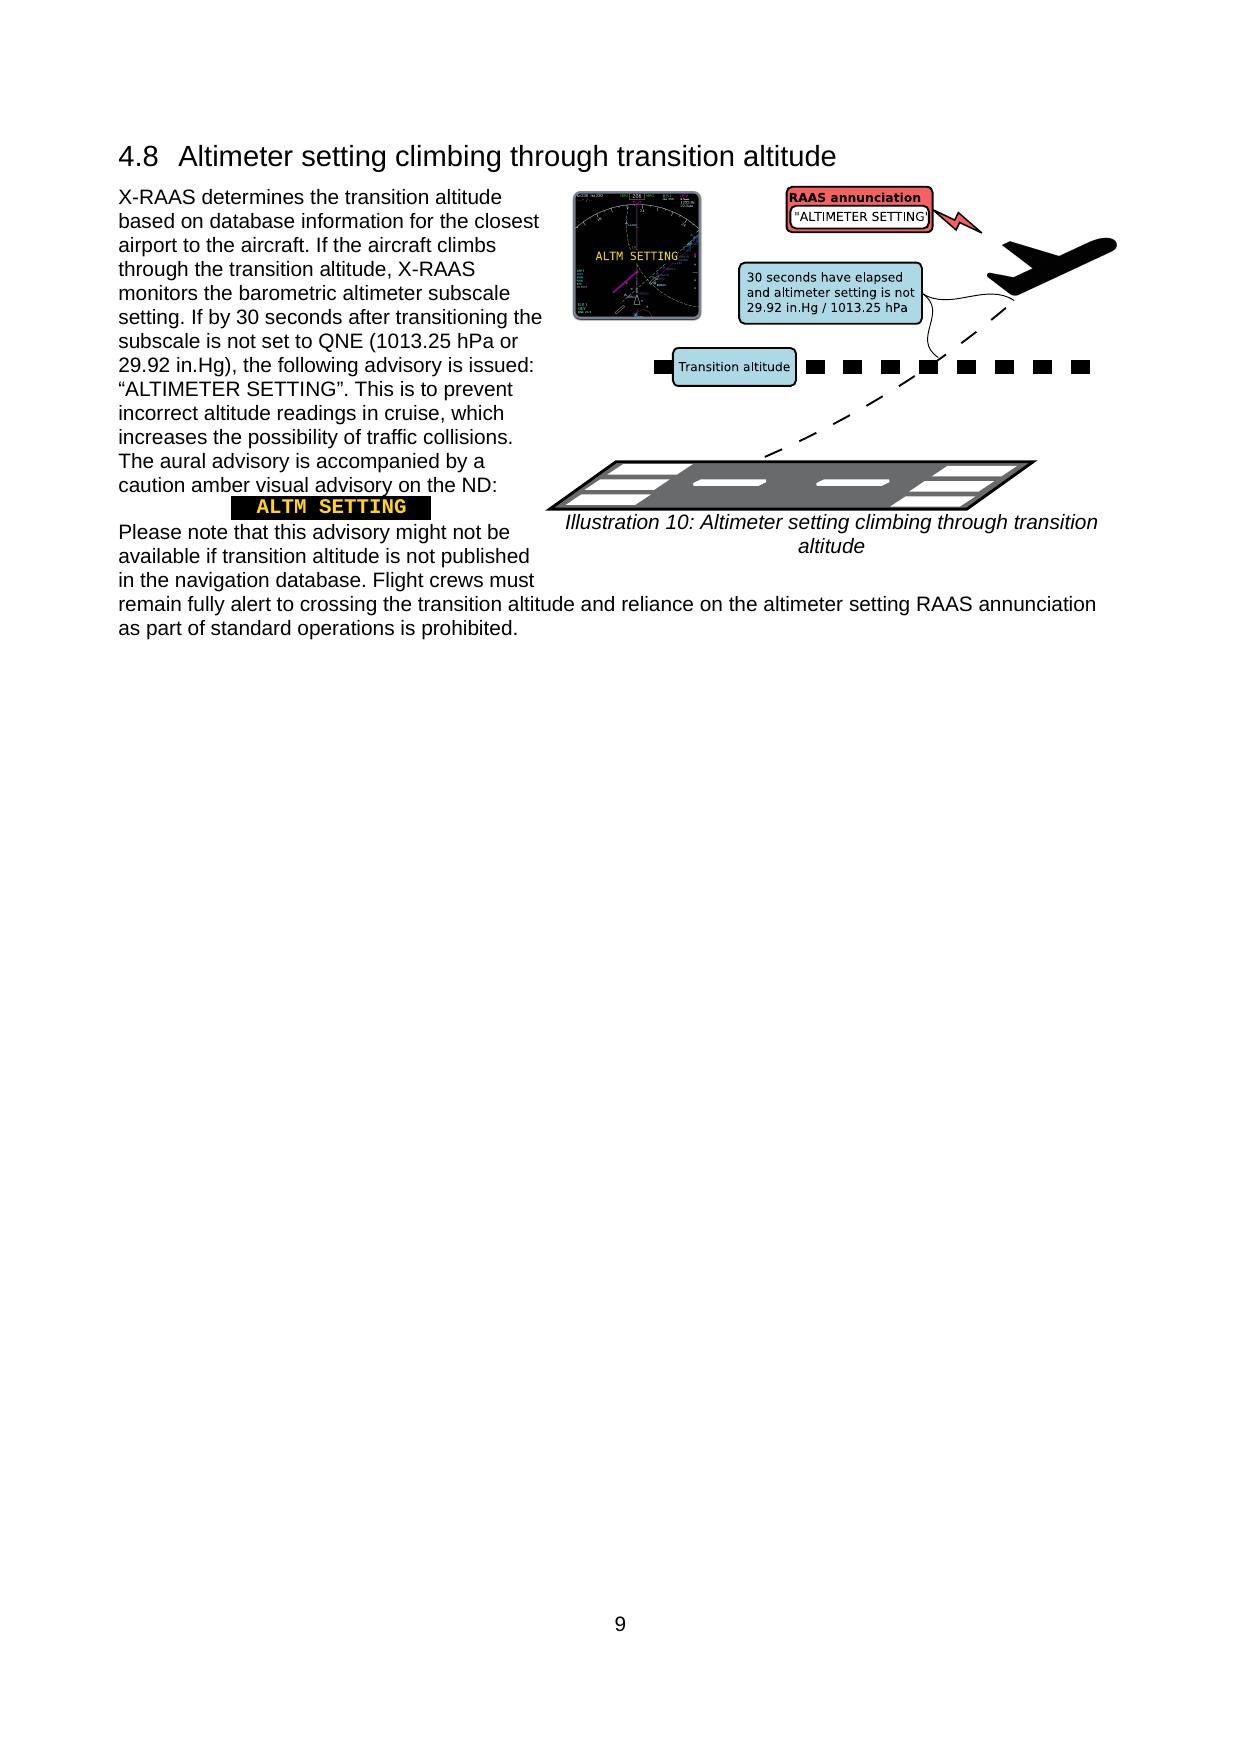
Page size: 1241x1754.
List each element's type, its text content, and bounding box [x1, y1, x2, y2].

text ALTM SETTING [118, 496, 545, 520]
text Please note that this advisory might not be available if transition altitude is not published in the navigation database. Flight crews must remain fully alert to crossing the transition altitude and reliance on the altimeter setting RAAS annunciation as part of standard operations is prohibited. [118, 520, 1122, 640]
text Illustration 10: Altimeter setting climbing through transition altitude [545, 511, 1120, 558]
text X-RAAS determines the transition altitude based on database information for the closest airport to the aircraft. If the aircraft climbs through the transition altitude, X-RAAS monitors the barometric altimeter subscale setting. If by 30 seconds after transitioning the subscale is not set to QNE (1013.25 hPa or 29.92 in.Hg), the following advisory is issued: “ALTIMETER SETTING”. This is to prevent incorrect altitude readings in cruise, which increases the possibility of traffic collisions. The aural advisory is accompanied by a caution amber visual advisory on the ND: [118, 185, 545, 496]
subtitle Altimeter setting climbing through transition altitude [118, 139, 1122, 172]
